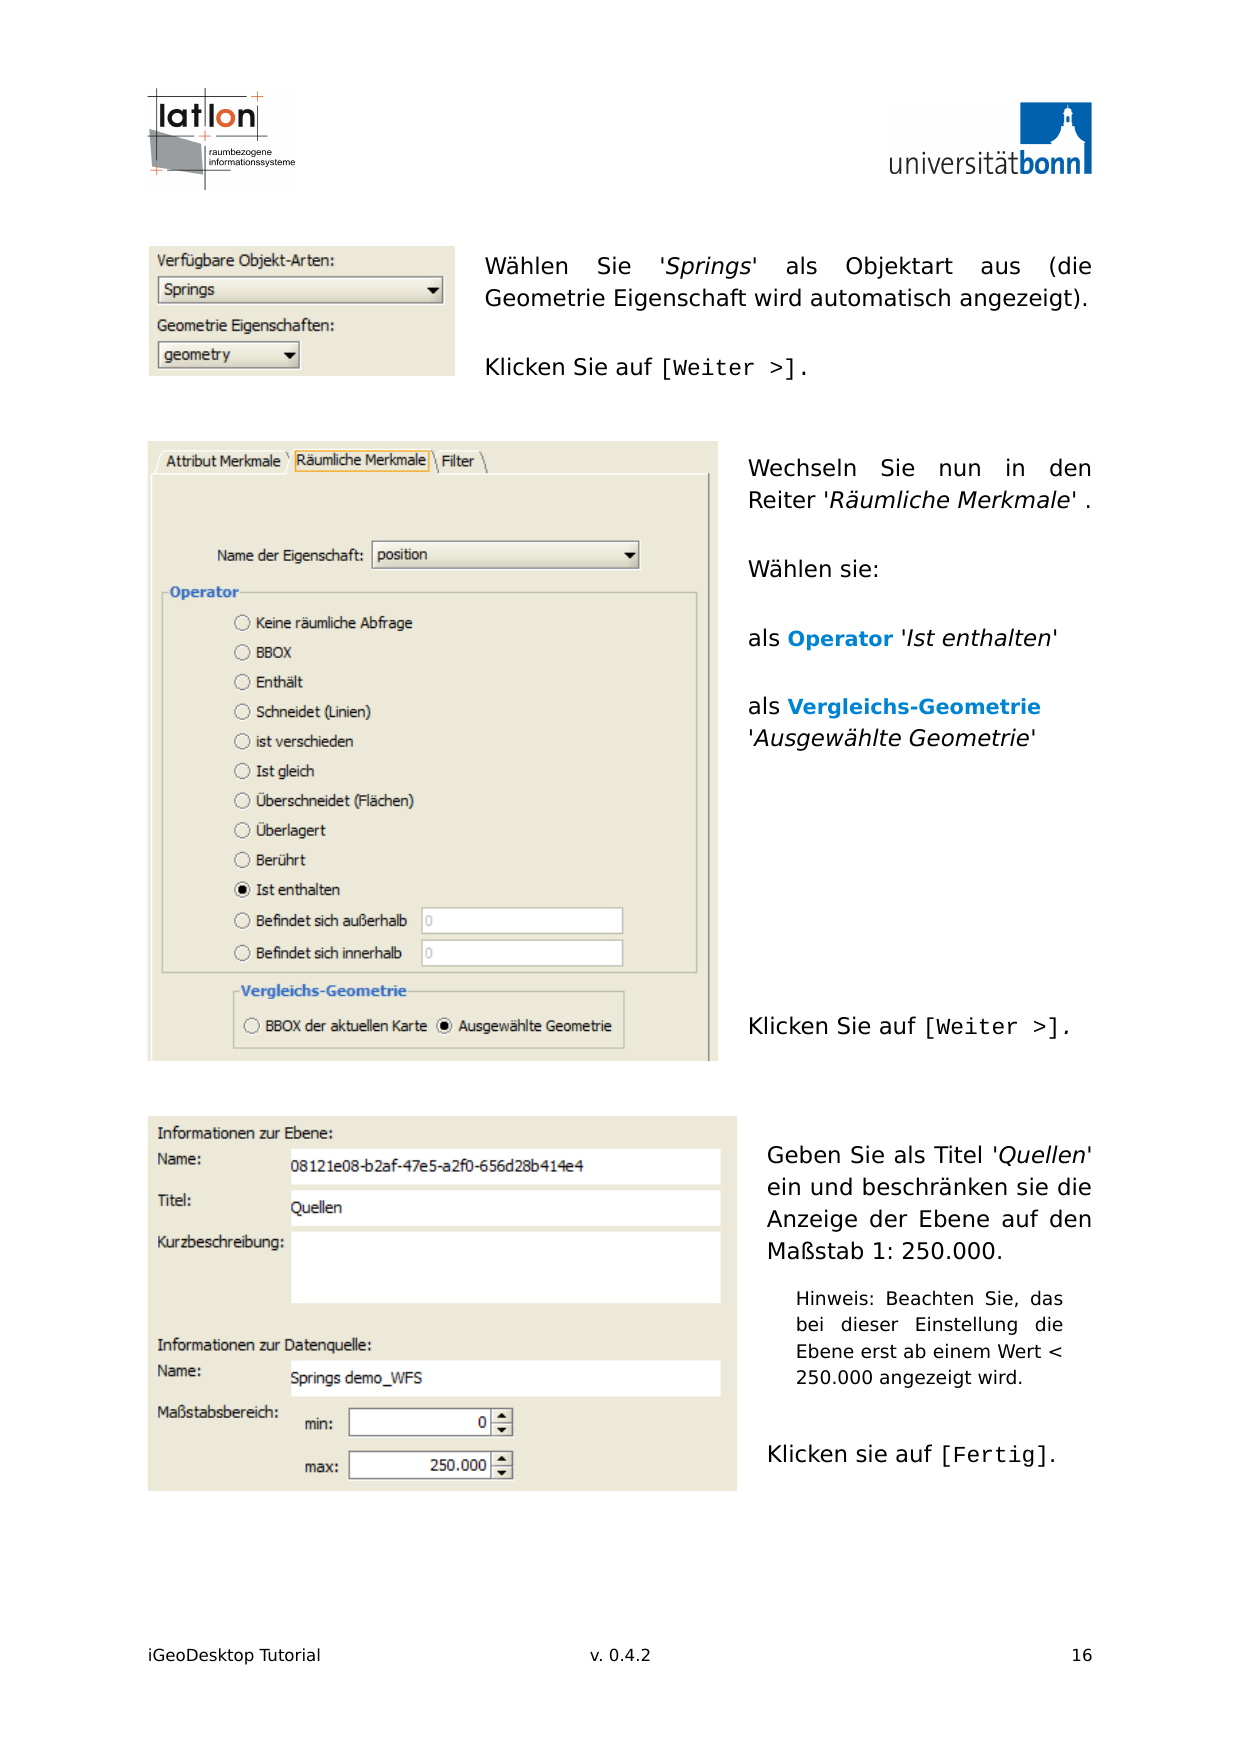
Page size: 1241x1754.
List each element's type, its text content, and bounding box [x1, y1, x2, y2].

text Wechseln Sie nun in den Reiter 'Räumliche Merkmale' . [148, 424, 1092, 514]
picture [148, 246, 455, 376]
text Wählen sie: [719, 556, 1092, 583]
text Geben Sie als Titel 'Quellen' ein und beschränken sie die Anzeige der Ebene auf den Maßstab 1: 250.000. [148, 1083, 1092, 1264]
text als Vergleichs-Geometrie 'Ausgewählte Geometrie' [719, 693, 1092, 752]
text Wählen Sie 'Springs' als Objektart aus (die Geometrie Eigenschaft wird automatisch angezeigt). [148, 221, 1092, 312]
picture [889, 102, 1093, 174]
text Klicken Sie auf [Weiter >]. [148, 354, 1092, 382]
picture [147, 441, 719, 1061]
text Klicken sie auf [Fertig]. [738, 1441, 1092, 1469]
picture [147, 1116, 738, 1491]
picture [147, 88, 295, 190]
text als Operator 'Ist enthalten' [719, 625, 1092, 652]
text Klicken Sie auf [Weiter >]. [719, 794, 1092, 1041]
text Hinweis: Beachten Sie, das bei dieser Einstellung die Ebene erst ab einem Wert < 250.000 angezeigt wird. [738, 1288, 1063, 1389]
